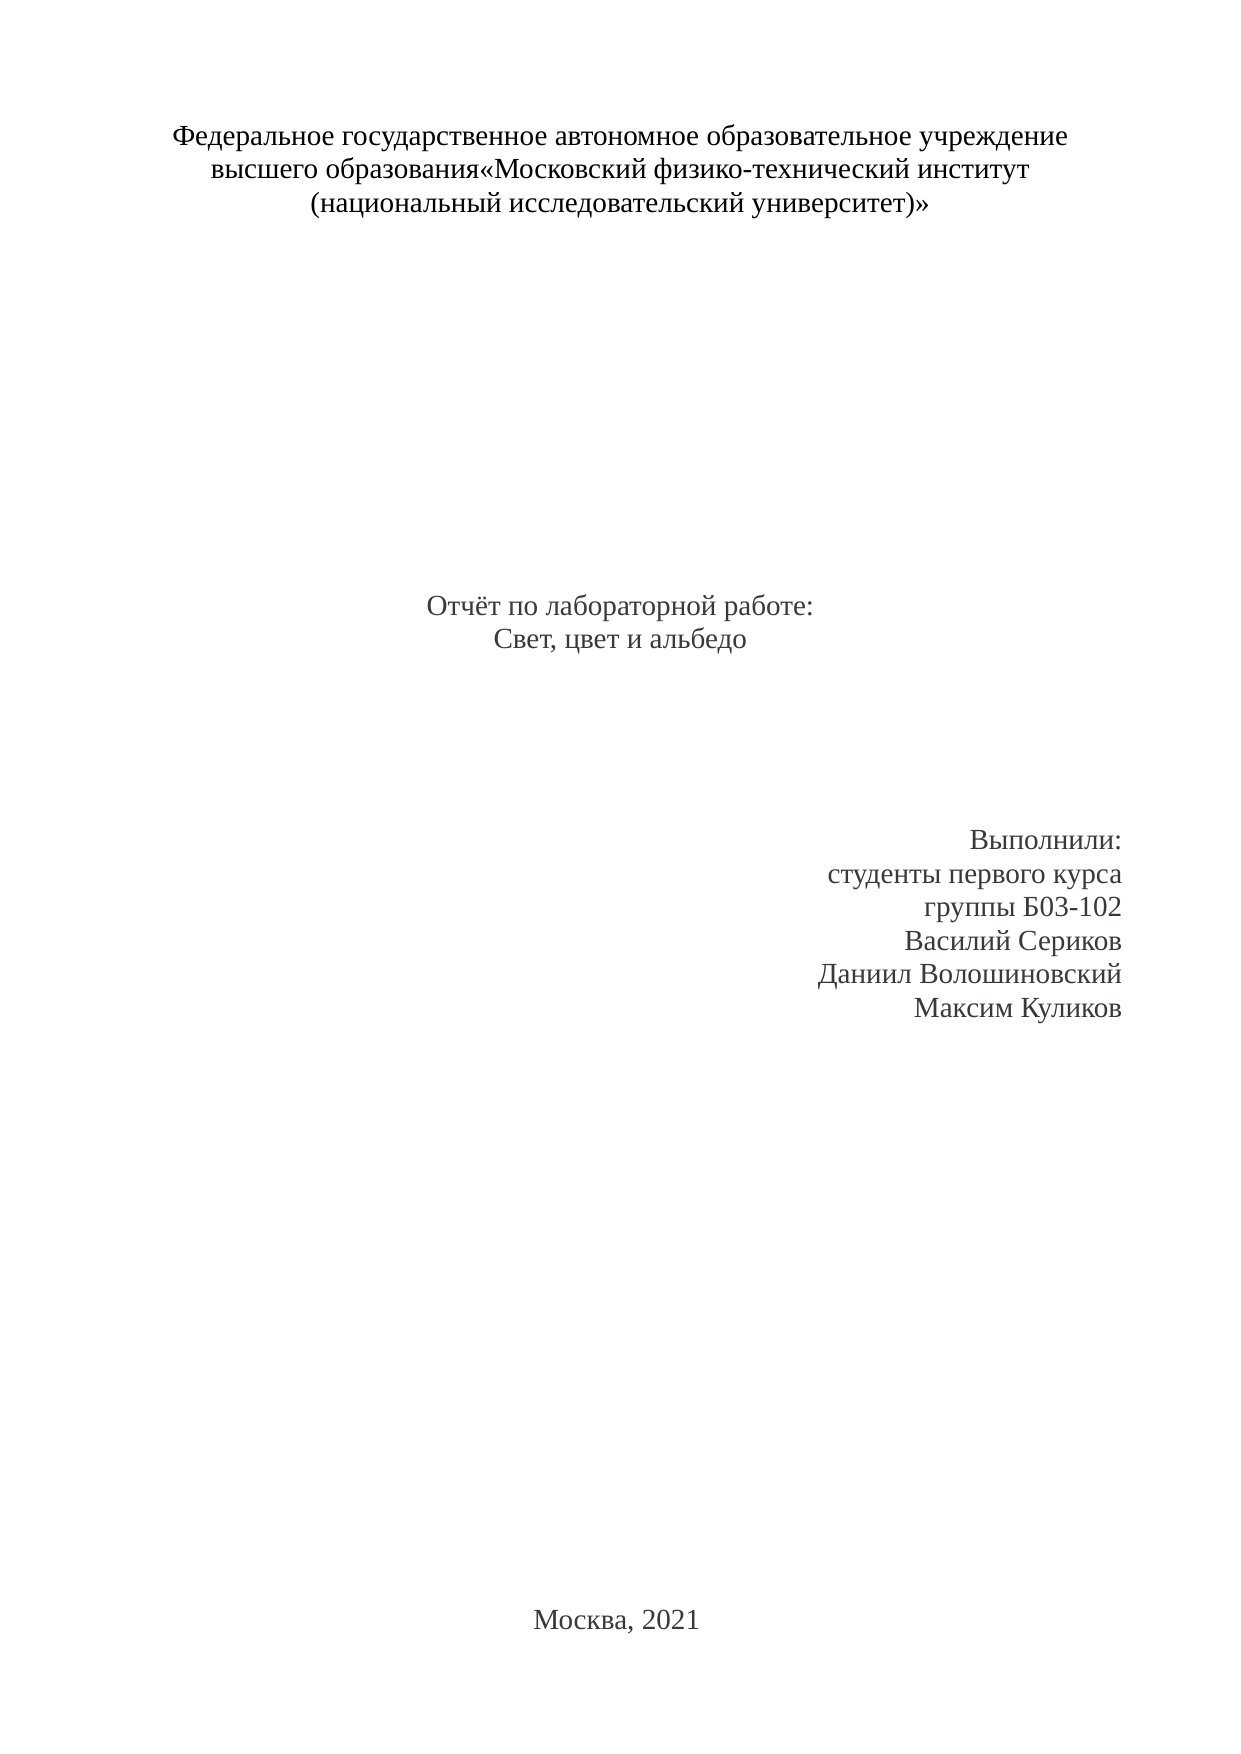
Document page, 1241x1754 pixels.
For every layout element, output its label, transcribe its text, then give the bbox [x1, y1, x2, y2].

text Свет, цвет и альбедо [118, 621, 1122, 655]
text Федеральное государственное автономное образовательное учреждение высшего образования«Московский физико-технический институт (национальный исследовательский университет)» [118, 118, 1122, 219]
text Даниил Волошиновский [118, 957, 1122, 990]
text Отчёт по лабораторной работе: [118, 588, 1122, 621]
text группы Б03-102 [118, 889, 1122, 923]
text Выполнили: [118, 822, 1122, 856]
text Василий Сериков [118, 923, 1122, 957]
text студенты первого курса [118, 856, 1122, 889]
text Максим Куликов [118, 990, 1122, 1024]
